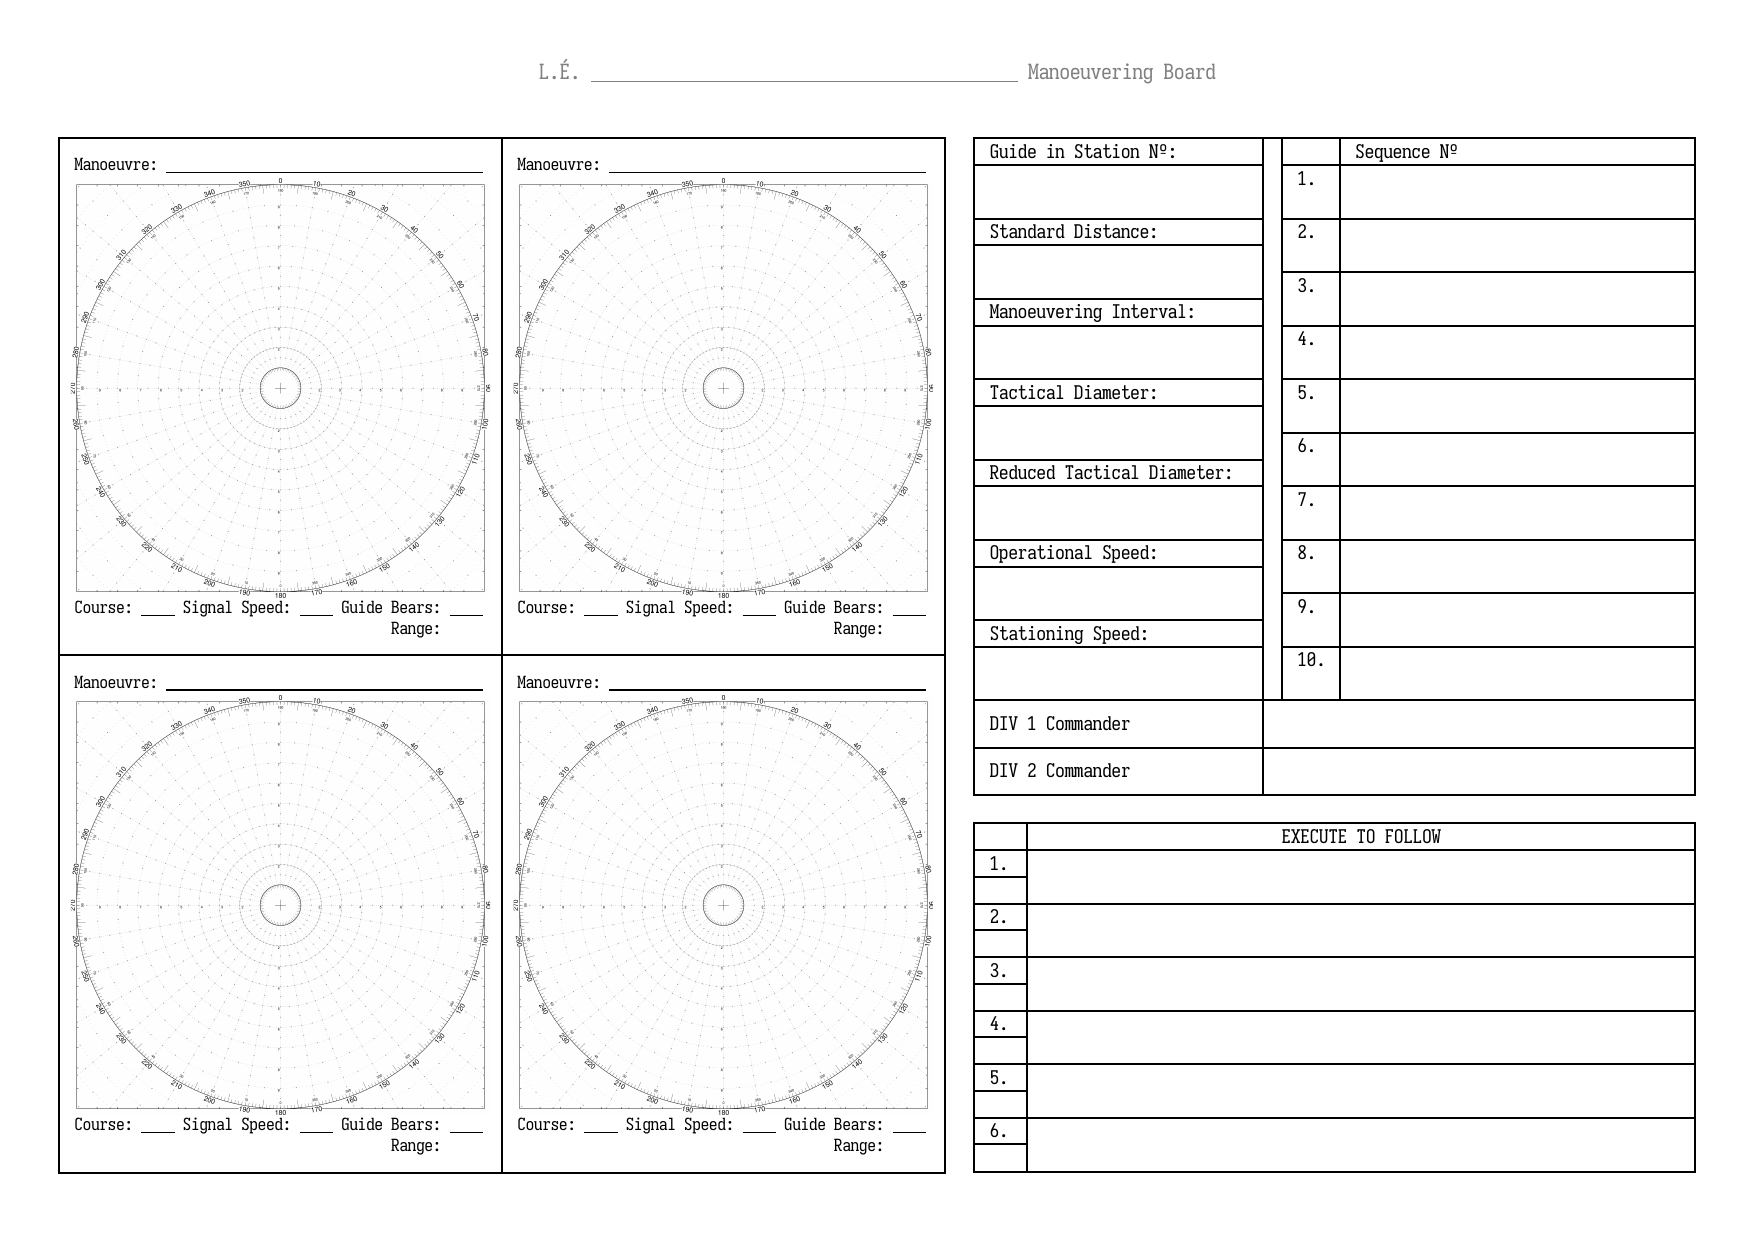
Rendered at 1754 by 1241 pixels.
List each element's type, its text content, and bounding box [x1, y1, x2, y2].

table_cell [1028, 1012, 1694, 1063]
table_cell [1028, 851, 1694, 902]
table_cell [1341, 487, 1694, 539]
table_cell [1283, 459, 1339, 485]
table_cell [975, 487, 1262, 539]
table_cell [975, 166, 1262, 217]
table_cell [1341, 434, 1694, 485]
table_header Guide in Station Nº: [975, 139, 1262, 164]
table_cell [975, 407, 1262, 458]
table_cell 3. [1283, 273, 1339, 298]
table_header [975, 824, 1026, 849]
table_cell [1028, 1119, 1694, 1171]
table_cell 4. [975, 1012, 1026, 1036]
table_cell Stationing Speed: [975, 621, 1262, 646]
table_header EXECUTE TO FOLLOW [1028, 824, 1694, 849]
table_cell [975, 1092, 1026, 1117]
table_cell Operational Speed: [975, 541, 1262, 566]
table_cell [1283, 512, 1339, 539]
table_cell 7. [1283, 487, 1339, 512]
table_cell [1283, 566, 1339, 592]
table_cell 6. [975, 1119, 1026, 1143]
table_cell Reduced Tactical Diameter: [975, 461, 1262, 485]
table_cell [1283, 351, 1339, 378]
table_cell [975, 1145, 1026, 1171]
table_cell [1283, 619, 1339, 646]
table_cell [975, 985, 1026, 1009]
table_cell [1028, 905, 1694, 956]
table_cell DIV 2 Commander [975, 749, 1262, 794]
table_cell [1283, 298, 1339, 324]
table_cell 2. [1283, 220, 1339, 244]
table_cell [1341, 273, 1694, 324]
table_cell [975, 931, 1026, 956]
table_cell 5. [975, 1065, 1026, 1090]
table_cell [1264, 701, 1694, 747]
table_cell [1028, 958, 1694, 1009]
table_cell Manoeuvre: Course: Signal Speed: Guide Bears: Range: [60, 656, 501, 1172]
table_cell [975, 878, 1026, 902]
table_cell 5. [1283, 380, 1339, 405]
table_cell Tactical Diameter: [975, 380, 1262, 405]
table_cell 1. [1283, 166, 1339, 191]
table_cell [1341, 220, 1694, 271]
table_cell 6. [1283, 434, 1339, 458]
table_header [1283, 139, 1339, 164]
table_cell Standard Distance: [975, 220, 1262, 244]
table_cell [975, 327, 1262, 378]
text L.É. Manoeuvering Board [59, 59, 1695, 85]
table_cell 9. [1283, 594, 1339, 619]
table_header [1264, 139, 1281, 699]
table_cell 3. [975, 958, 1026, 983]
table_cell [1028, 1065, 1694, 1117]
table_cell Manoeuvre: Course: Signal Speed: Guide Bears: Range: [503, 656, 944, 1172]
table_cell 4. [1283, 327, 1339, 351]
table_cell [1341, 541, 1694, 592]
table_header Manoeuvre: Course: Signal Speed: Guide Bears: Range: [60, 139, 501, 654]
table_header Sequence Nº [1341, 139, 1694, 164]
table_cell [1283, 244, 1339, 271]
table_header Manoeuvre: Course: Signal Speed: Guide Bears: Range: [503, 139, 944, 654]
table_cell DIV 1 Commander [975, 701, 1262, 747]
table_cell [1283, 673, 1339, 699]
table_cell Manoeuvering Interval: [975, 300, 1262, 324]
table_cell [1341, 327, 1694, 378]
table_cell 2. [975, 905, 1026, 929]
table_cell [1283, 405, 1339, 432]
table_cell [1283, 191, 1339, 217]
table_cell 10. [1283, 648, 1339, 673]
table_cell [1341, 594, 1694, 646]
table_cell [975, 568, 1262, 619]
table_cell [1341, 166, 1694, 217]
table_cell [975, 1038, 1026, 1063]
table_cell [975, 648, 1262, 699]
table_cell [1264, 749, 1694, 794]
table_cell 8. [1283, 541, 1339, 566]
table_cell 1. [975, 851, 1026, 876]
table_cell [975, 246, 1262, 298]
table_cell [1341, 648, 1694, 699]
table_cell [1341, 380, 1694, 432]
